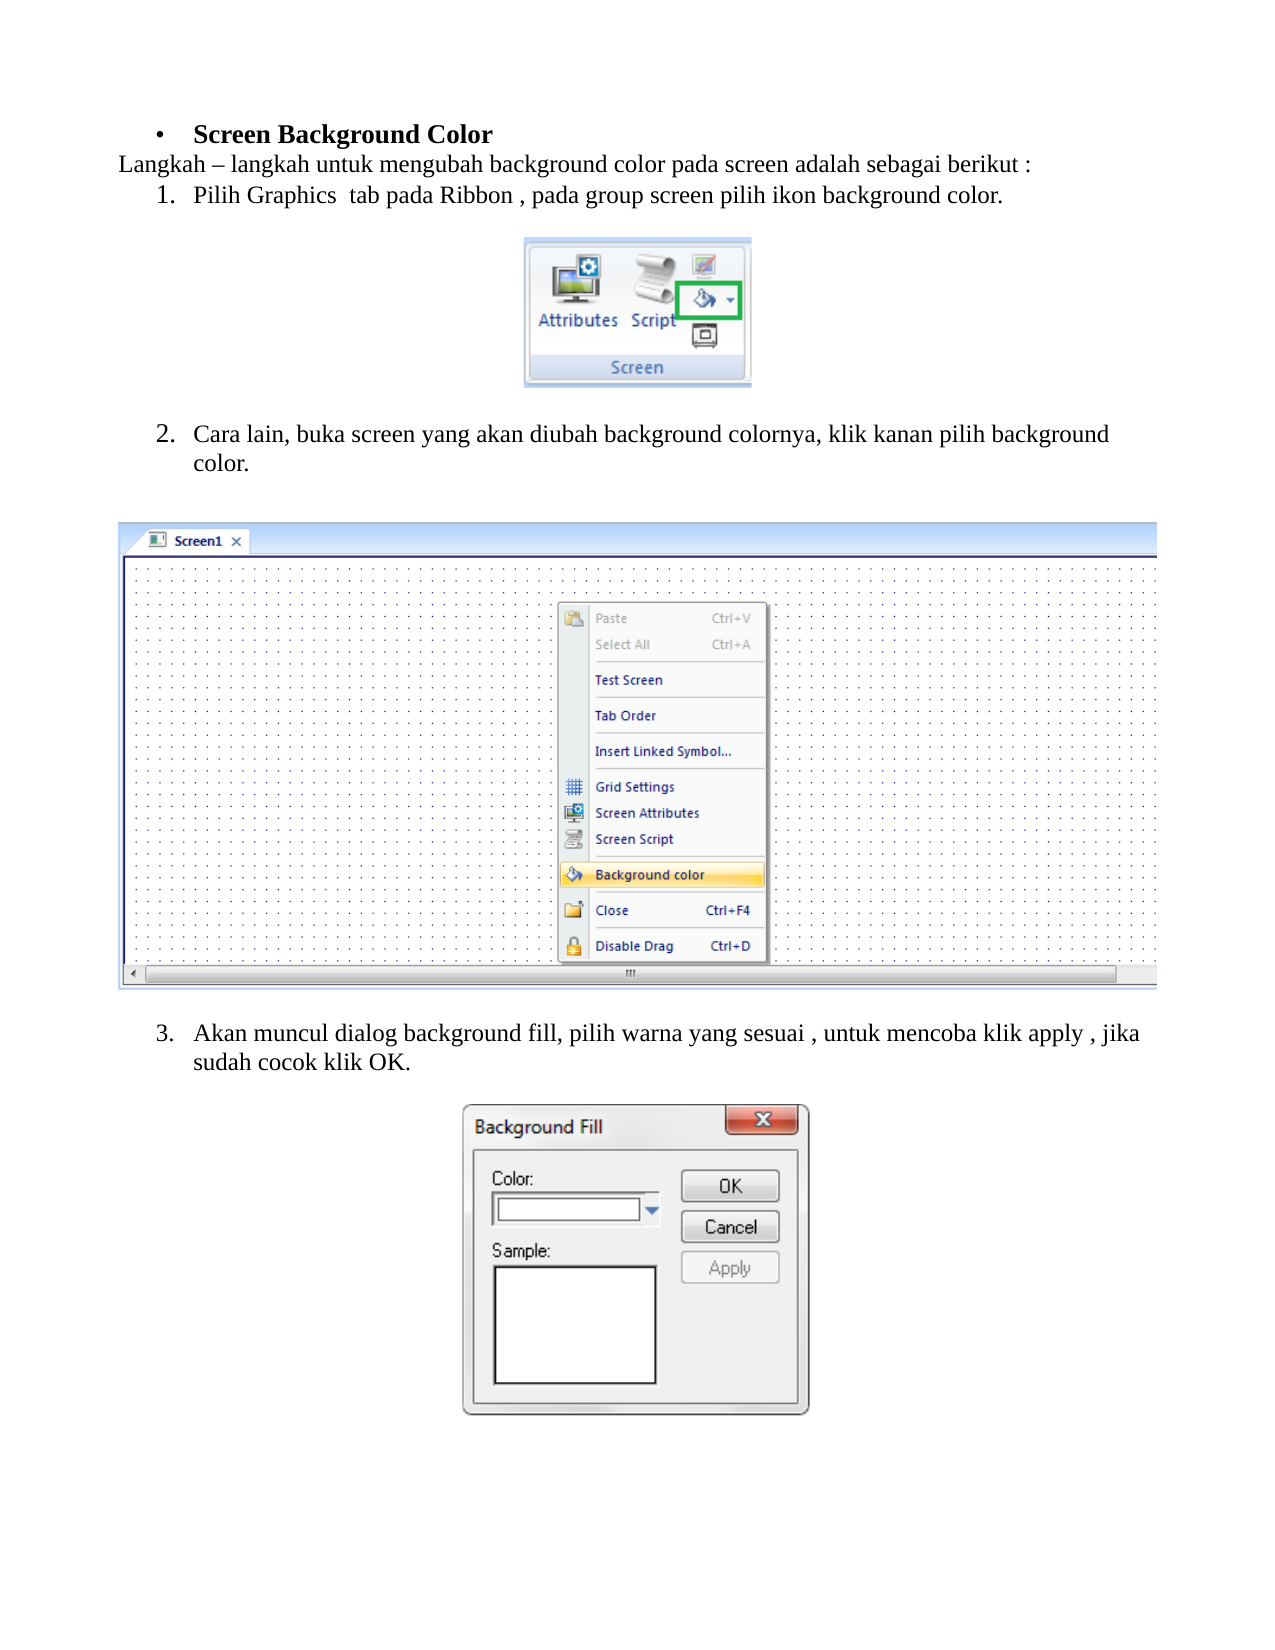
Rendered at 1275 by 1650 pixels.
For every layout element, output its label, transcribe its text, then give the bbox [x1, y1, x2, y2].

list Pilih Graphics tab pada Ribbon , pada group screen pilih ikon background color. [156, 178, 1157, 209]
picture [462, 1104, 813, 1417]
picture [523, 237, 752, 388]
picture [118, 521, 1157, 990]
text Langkah – langkah untuk mengubah background color pada screen adalah sebagai berikut : [118, 149, 1157, 178]
list Cara lain, buka screen yang akan diubah background colornya, klik kanan pilih background color. [156, 417, 1157, 477]
list Akan muncul dialog background fill, pilih warna yang sesuai , untuk mencoba klik apply , jika sudah cocok klik OK. [156, 1018, 1157, 1076]
list Screen Background Color [156, 118, 1157, 149]
